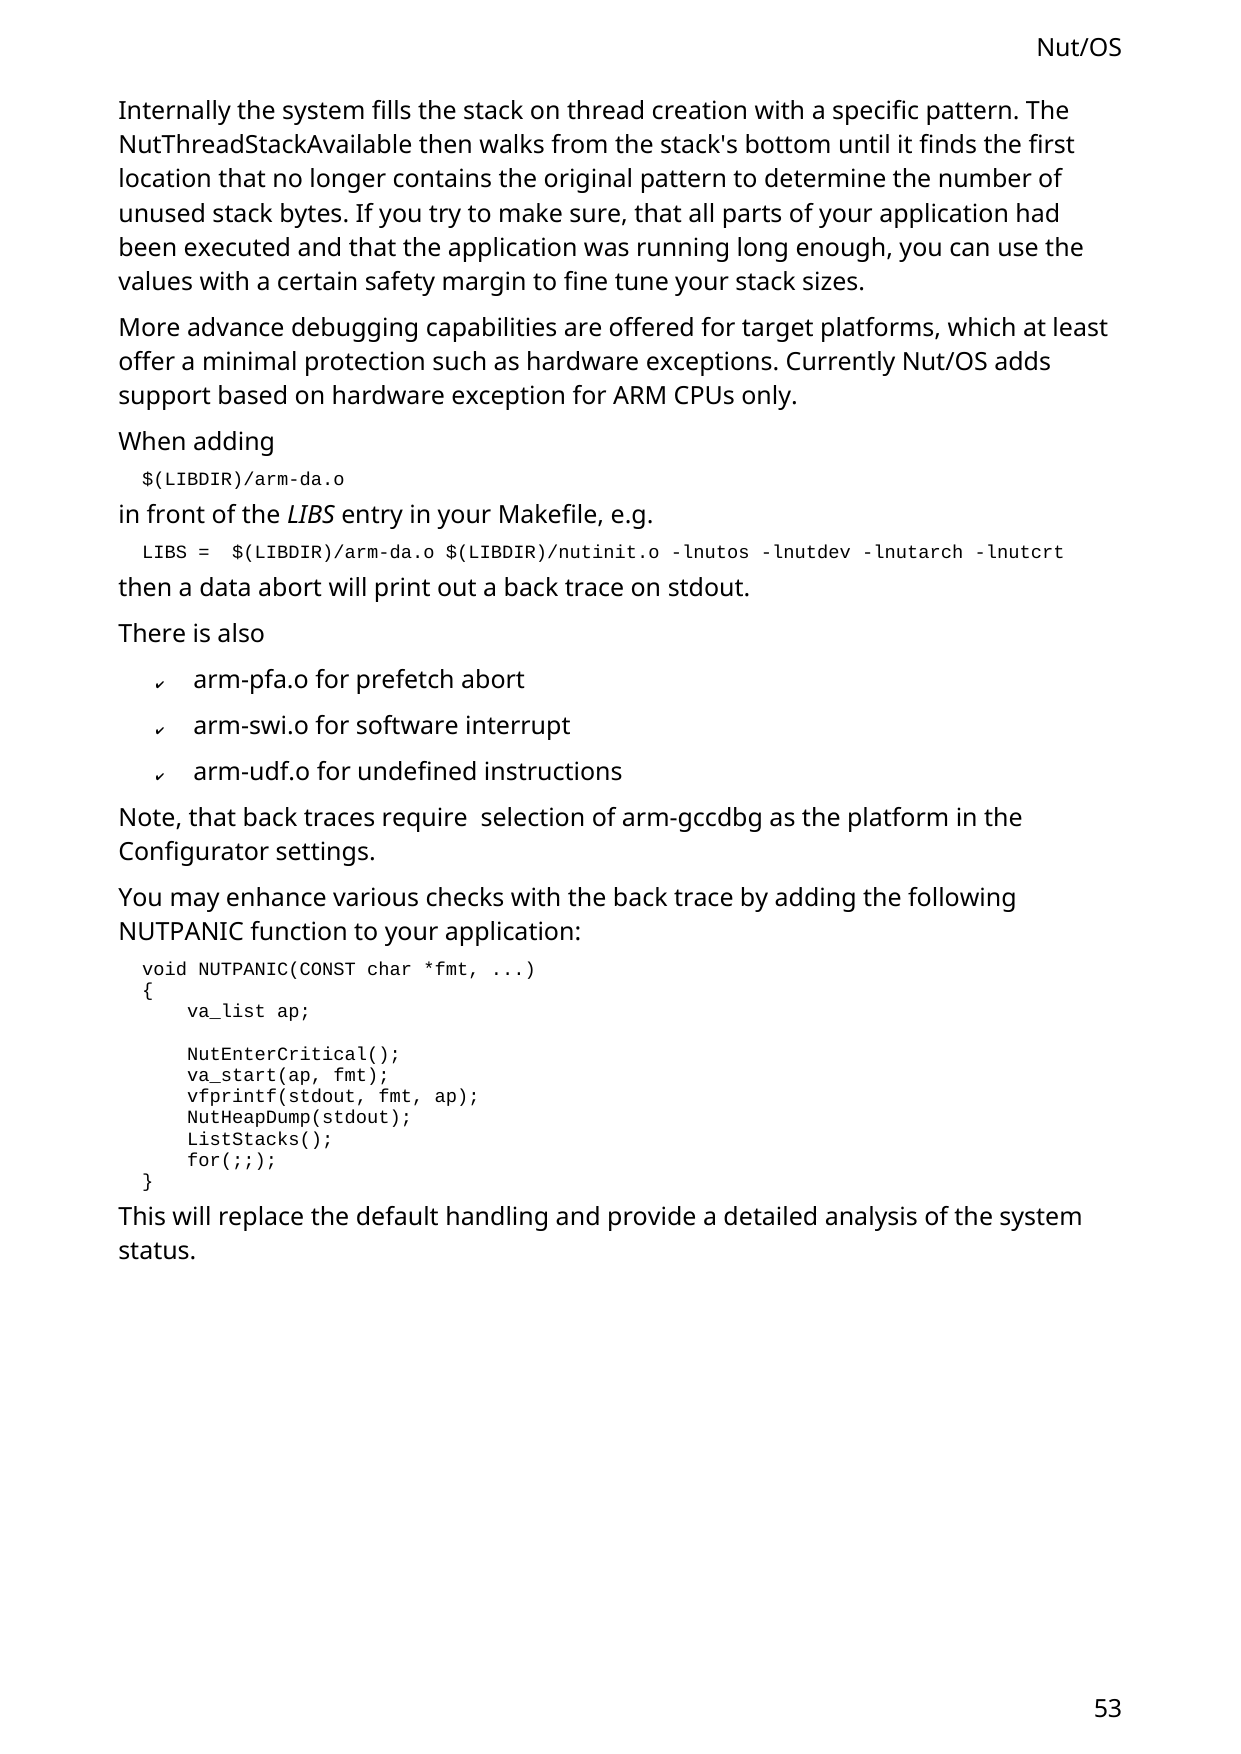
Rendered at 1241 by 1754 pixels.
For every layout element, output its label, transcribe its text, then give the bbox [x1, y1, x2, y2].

text va_start(ap, fmt); [142, 1066, 1122, 1087]
text NutEnterCritical(); [142, 1044, 1122, 1066]
text Note, that back traces require selection of arm-gccdbg as the platform in the Configurator settings. [118, 799, 1122, 867]
text NutHeapDump(stdout); [142, 1108, 1122, 1129]
text There is also [118, 616, 1122, 649]
text { [142, 981, 1122, 1002]
list arm-swi.o for software interrupt [156, 707, 1122, 741]
text When adding [118, 423, 1122, 457]
list arm-udf.o for undefined instructions [156, 753, 1122, 787]
text vfprintf(stdout, fmt, ap); [142, 1087, 1122, 1108]
text LIBS = $(LIBDIR)/arm-da.o $(LIBDIR)/nutinit.o -lnutos -lnutdev -lnutarch -lnutcrt [142, 542, 1122, 564]
list arm-pfa.o for prefetch abort [156, 661, 1122, 696]
text $(LIBDIR)/arm-da.o [142, 469, 1122, 491]
text ListStacks(); [142, 1129, 1122, 1151]
text void NUTPANIC(CONST char *fmt, ...) [142, 959, 1122, 981]
text } [142, 1172, 1122, 1193]
text for(;;); [142, 1151, 1122, 1172]
text You may enhance various checks with the back trace by adding the following NUTPANIC function to your application: [118, 879, 1122, 947]
text This will replace the default handling and provide a detailed analysis of the system status. [118, 1199, 1122, 1267]
text va_list ap; [142, 1002, 1122, 1023]
text in front of the LIBS entry in your Makefile, e.g. [118, 496, 1122, 531]
text More advance debugging capabilities are offered for target platforms, which at least offer a minimal protection such as hardware exceptions. Currently Nut/OS adds support based on hardware exception for ARM CPUs only. [118, 309, 1122, 411]
text Internally the system fills the stack on thread creation with a specific pattern. The NutThreadStackAvailable then walks from the stack's bottom until it finds the first location that no longer contains the original pattern to determine the number of unused stack bytes. If you try to make sure, that all parts of your application had been executed and that the application was running long enough, you can use the values with a certain safety margin to fine tune your stack sizes. [118, 93, 1122, 297]
text then a data abort will print out a back trace on stdout. [118, 569, 1122, 604]
